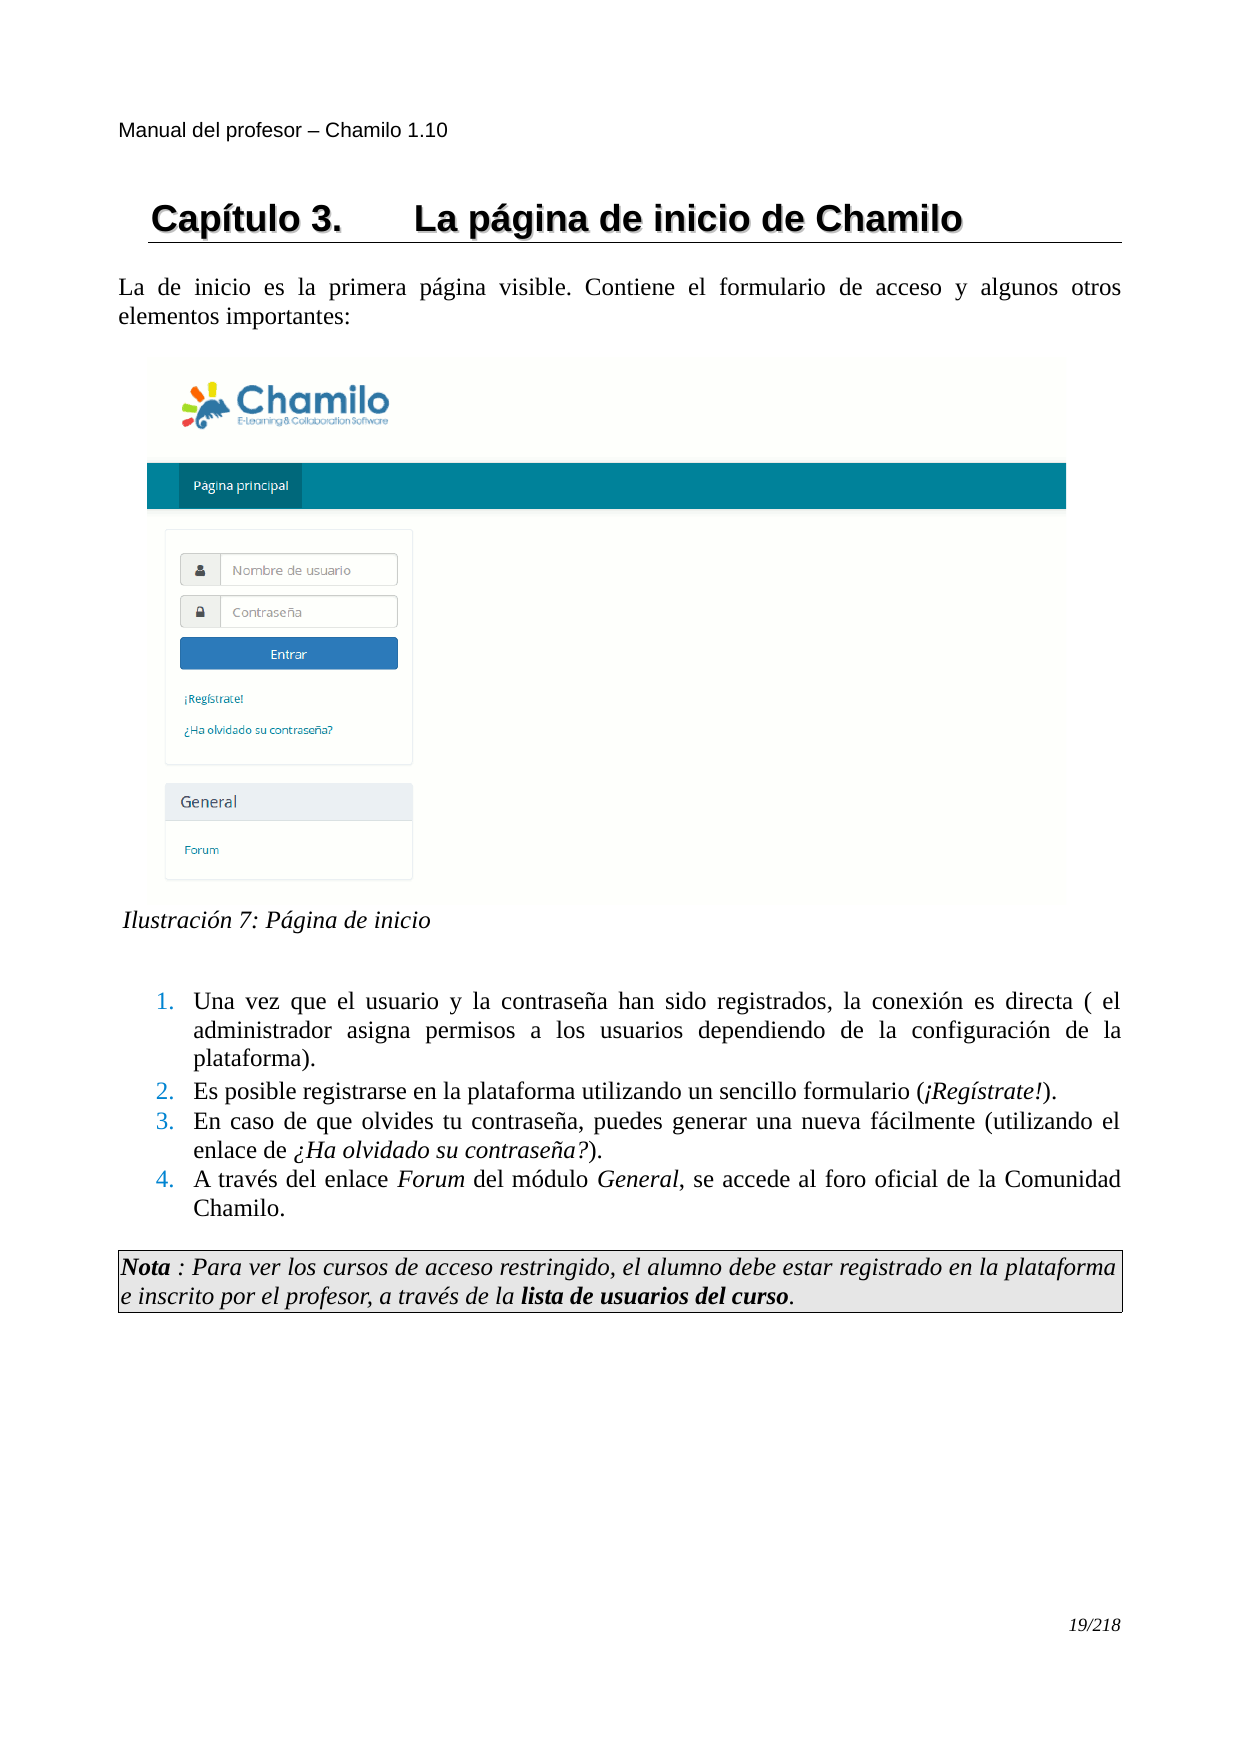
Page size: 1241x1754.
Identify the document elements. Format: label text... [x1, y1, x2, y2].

text La de inicio es la primera página visible. Contiene el formulario de acceso y algunos otros elementos importantes: [118, 272, 1122, 330]
text Nota : Para ver los cursos de acceso restringido, el alumno debe estar registrado en la plataforma e inscrito por el profesor, a través de la lista de usuarios del curso. [119, 1251, 1122, 1312]
list Es posible registrarse en la plataforma utilizando un sencillo formulario (¡Regístrate!). [156, 1072, 1122, 1106]
subtitle La página de inicio de Chamilo [148, 193, 1122, 242]
list En caso de que olvides tu contraseña, puedes generar una nueva fácilmente (utilizando el enlace de ¿Ha olvidado su contraseña?). [156, 1106, 1122, 1164]
list Una vez que el usuario y la contraseña han sido registrados, la conexión es directa ( el administrador asigna permisos a los usuarios dependiendo de la configuración de la plataforma). [156, 986, 1122, 1072]
list A través del enlace Forum del módulo General, se accede al foro oficial de la Comunidad Chamilo. [156, 1164, 1122, 1221]
picture [147, 357, 1067, 905]
text Ilustración 7: Página de inicio [122, 365, 1086, 933]
